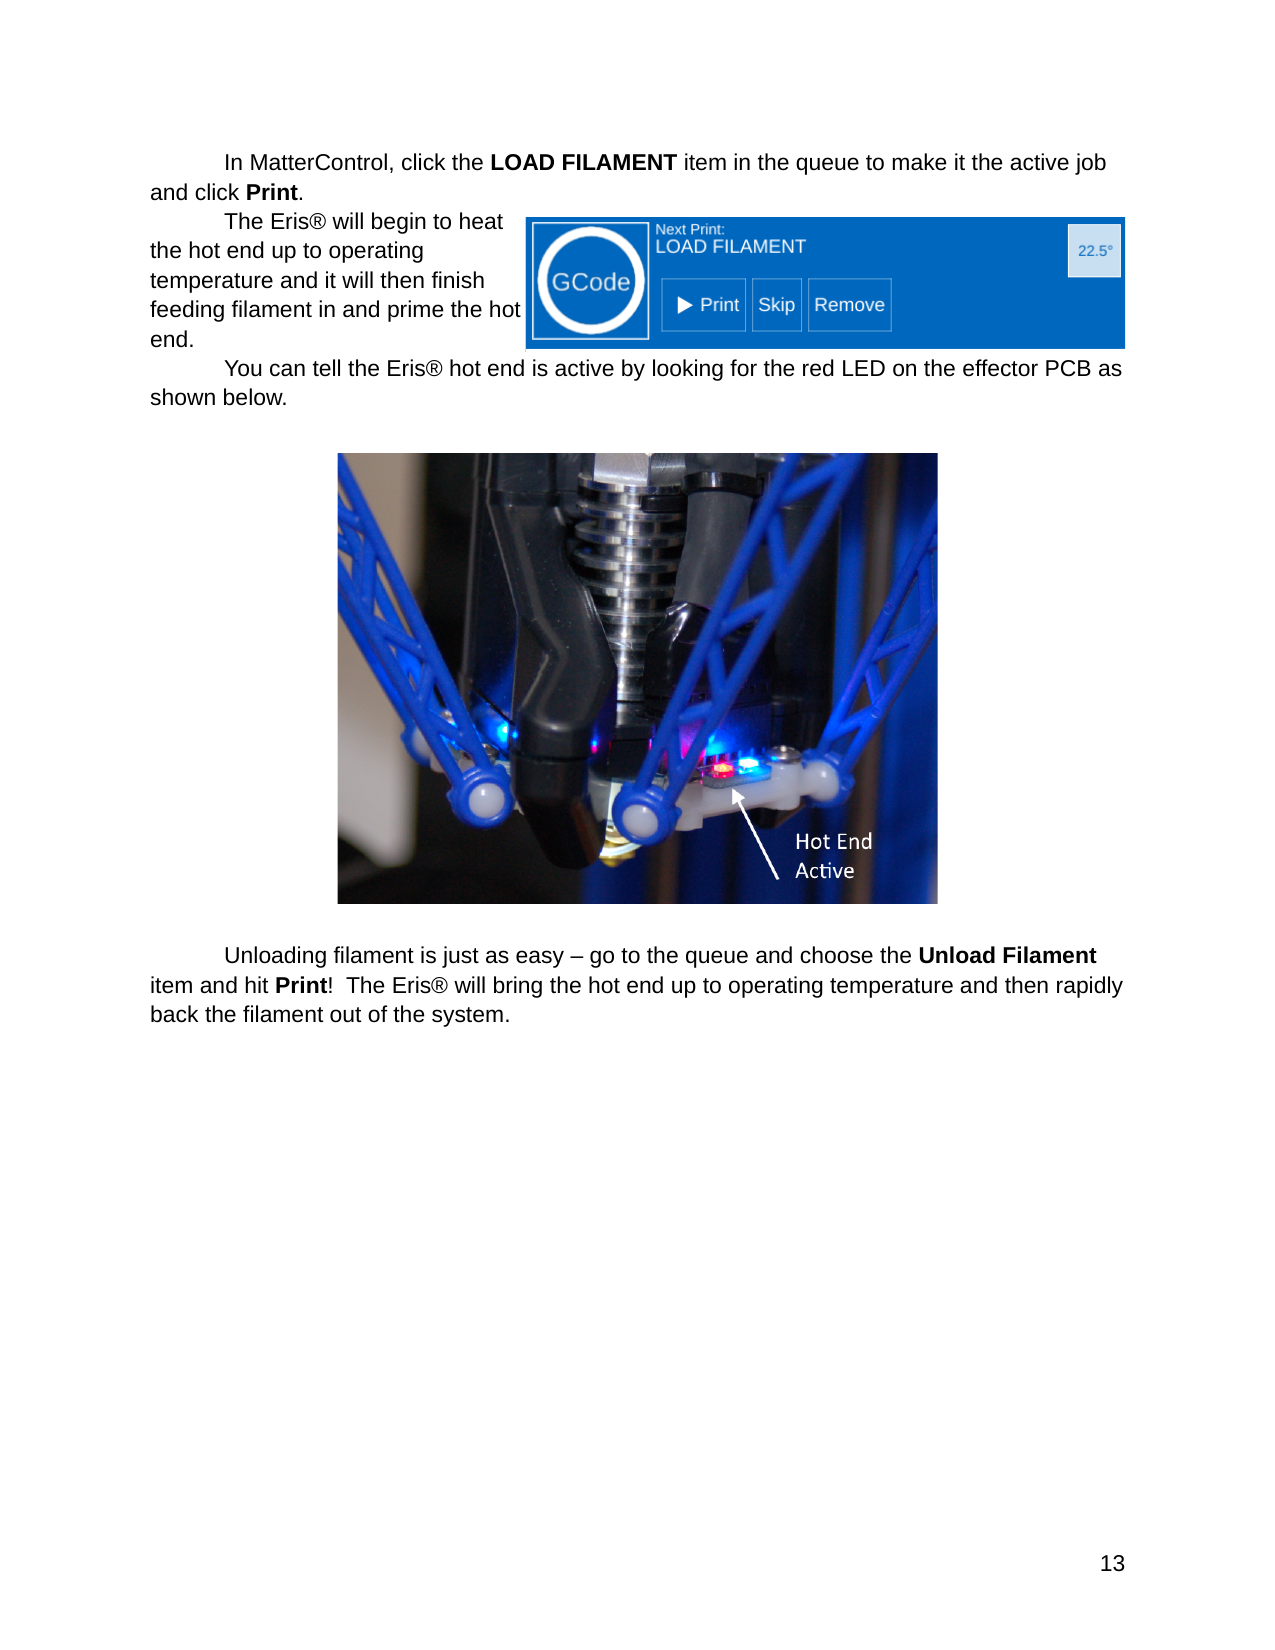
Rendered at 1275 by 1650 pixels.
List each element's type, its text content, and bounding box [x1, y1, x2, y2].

text In MatterControl, click the LOAD FILAMENT item in the queue to make it the active job and click Print. [150, 150, 1125, 205]
text Unloading filament is just as easy – go to the queue and choose the Unload Filament item and hit Print! The Eris® will bring the hot end up to operating temperature and then rapidly back the filament out of the system. [150, 943, 1125, 1027]
picture [337, 453, 938, 904]
text The Eris® will begin to heat the hot end up to operating temperature and it will then finish feeding filament in and prime the hot end. [150, 209, 1125, 352]
picture [525, 217, 1125, 352]
text You can tell the Eris® hot end is active by looking for the red LED on the effector PCB as shown below. [150, 356, 1125, 411]
